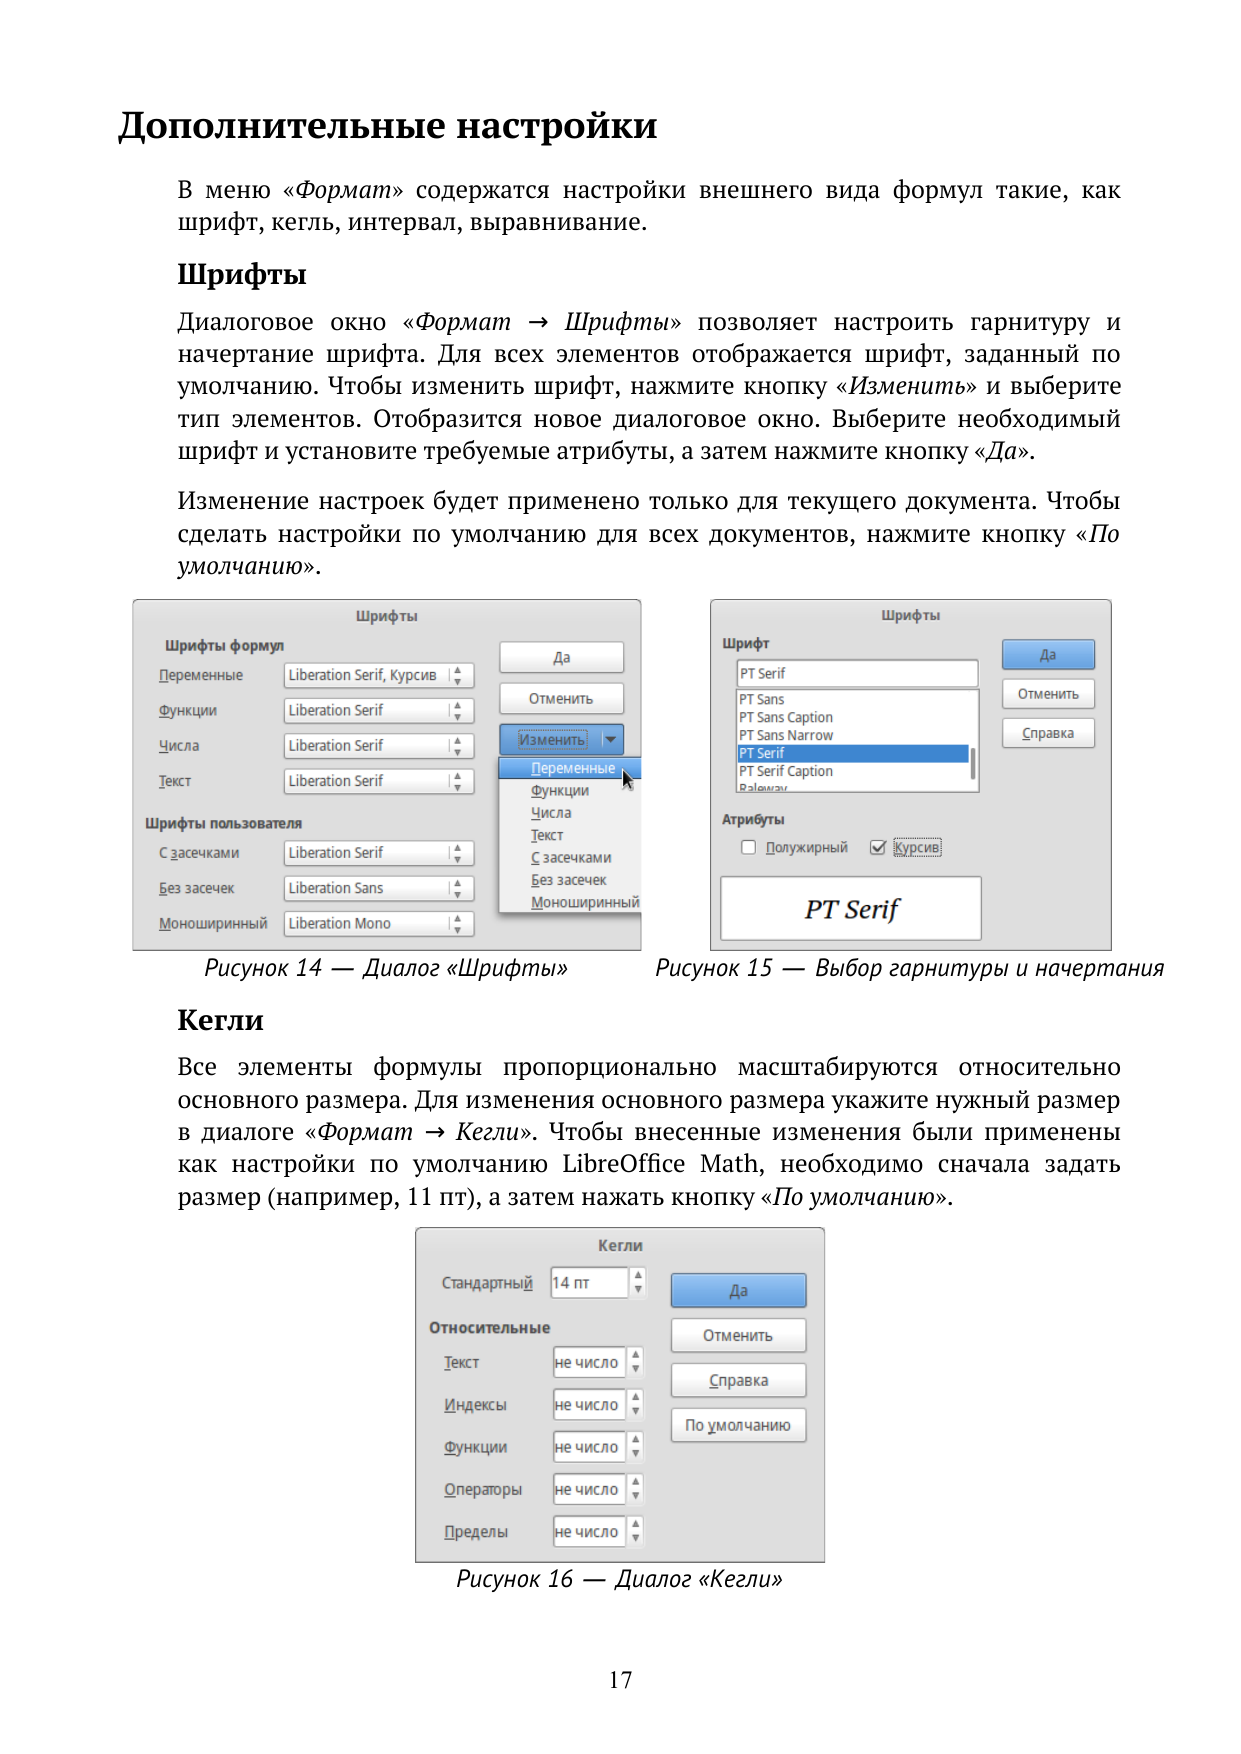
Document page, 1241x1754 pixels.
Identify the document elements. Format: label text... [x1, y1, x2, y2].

text Все элементы формулы пропорционально масштабируются относительно основного размера. Для изменения основного размера укажите нужный размер в диалоге «Формат → Кегли». Чтобы внесенные изменения были применены как настройки по умолчанию LibreOffice Math, необходимо сначала задать размер (например, 11 пт), а затем нажать кнопку «По умолчанию». [177, 1050, 1122, 1212]
picture [415, 1227, 826, 1563]
text Диалоговое окно «Формат → Шрифты» позволяет настроить гарнитуру и начертание шрифта. Для всех элементов отображается шрифт, заданный по умолчанию. Чтобы изменить шрифт, нажмите кнопку «Изменить» и выберите тип элементов. Отобразится новое диалоговое окно. Выберите необходимый шрифт и установите требуемые атрибуты, а затем нажмите кнопку «Да». [177, 304, 1122, 467]
text Рисунок 14 ― Диалог «Шрифты» [129, 599, 631, 983]
picture [132, 599, 642, 951]
text Рисунок 15 ― Выбор гарнитуры и начертания [631, 599, 1192, 983]
picture [710, 599, 1112, 951]
text В меню «Формат» содержатся настройки внешнего вида формул такие, как шрифт, кегль, интервал, выравнивание. [177, 173, 1122, 237]
text Рисунок 16 ― Диалог «Кегли» [369, 1227, 871, 1595]
subtitle Кегли [177, 983, 1122, 1038]
subtitle Шрифты [177, 255, 1122, 293]
subtitle Дополнительные настройки [118, 100, 1122, 149]
text Изменение настроек будет применено только для текущего документа. Чтобы сделать настройки по умолчанию для всех документов, нажмите кнопку «По умолчанию». [177, 484, 1122, 581]
